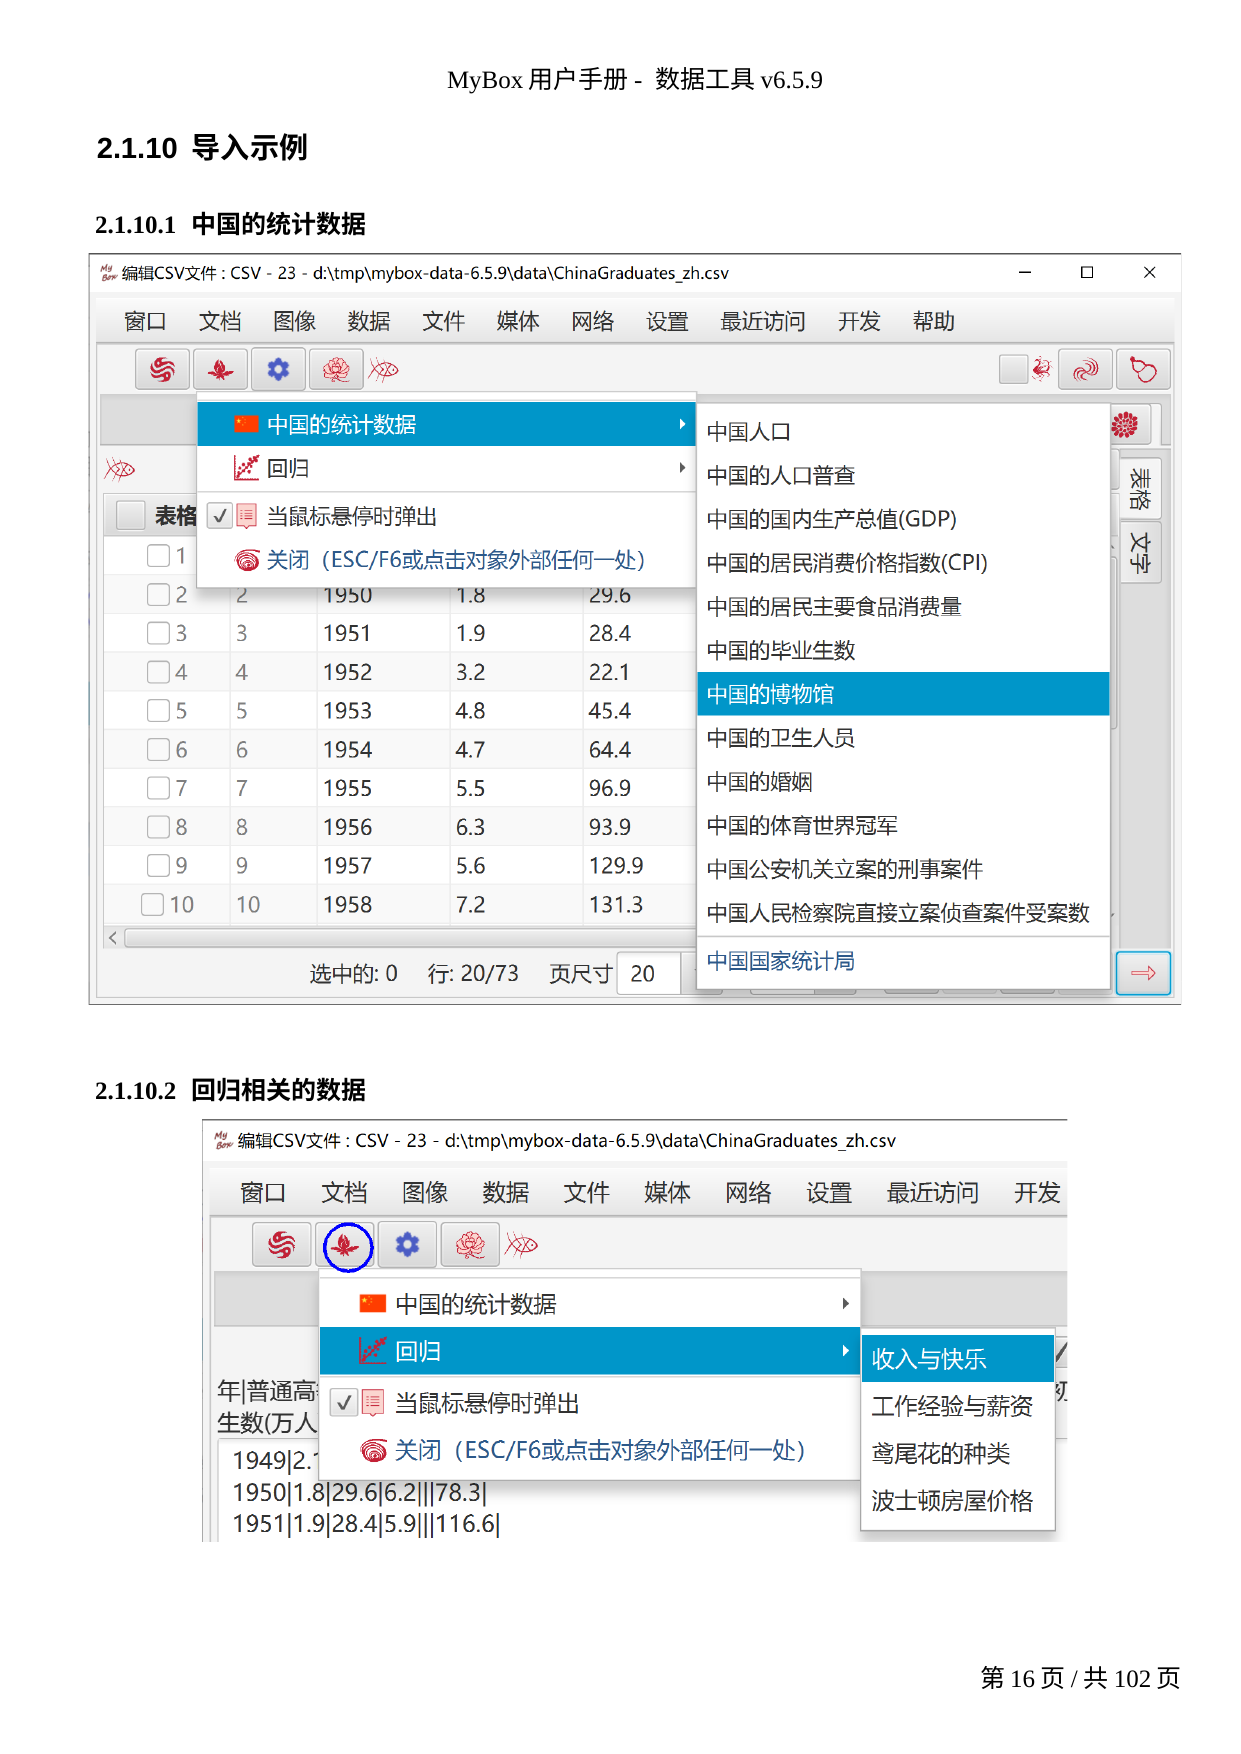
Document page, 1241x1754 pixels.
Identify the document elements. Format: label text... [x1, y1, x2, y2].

subtitle 回归相关的数据 [88, 1071, 1181, 1107]
subtitle 导入示例 [88, 125, 1181, 167]
picture [88, 253, 1182, 1005]
subtitle 中国的统计数据 [88, 204, 1181, 241]
picture [202, 1119, 1068, 1542]
